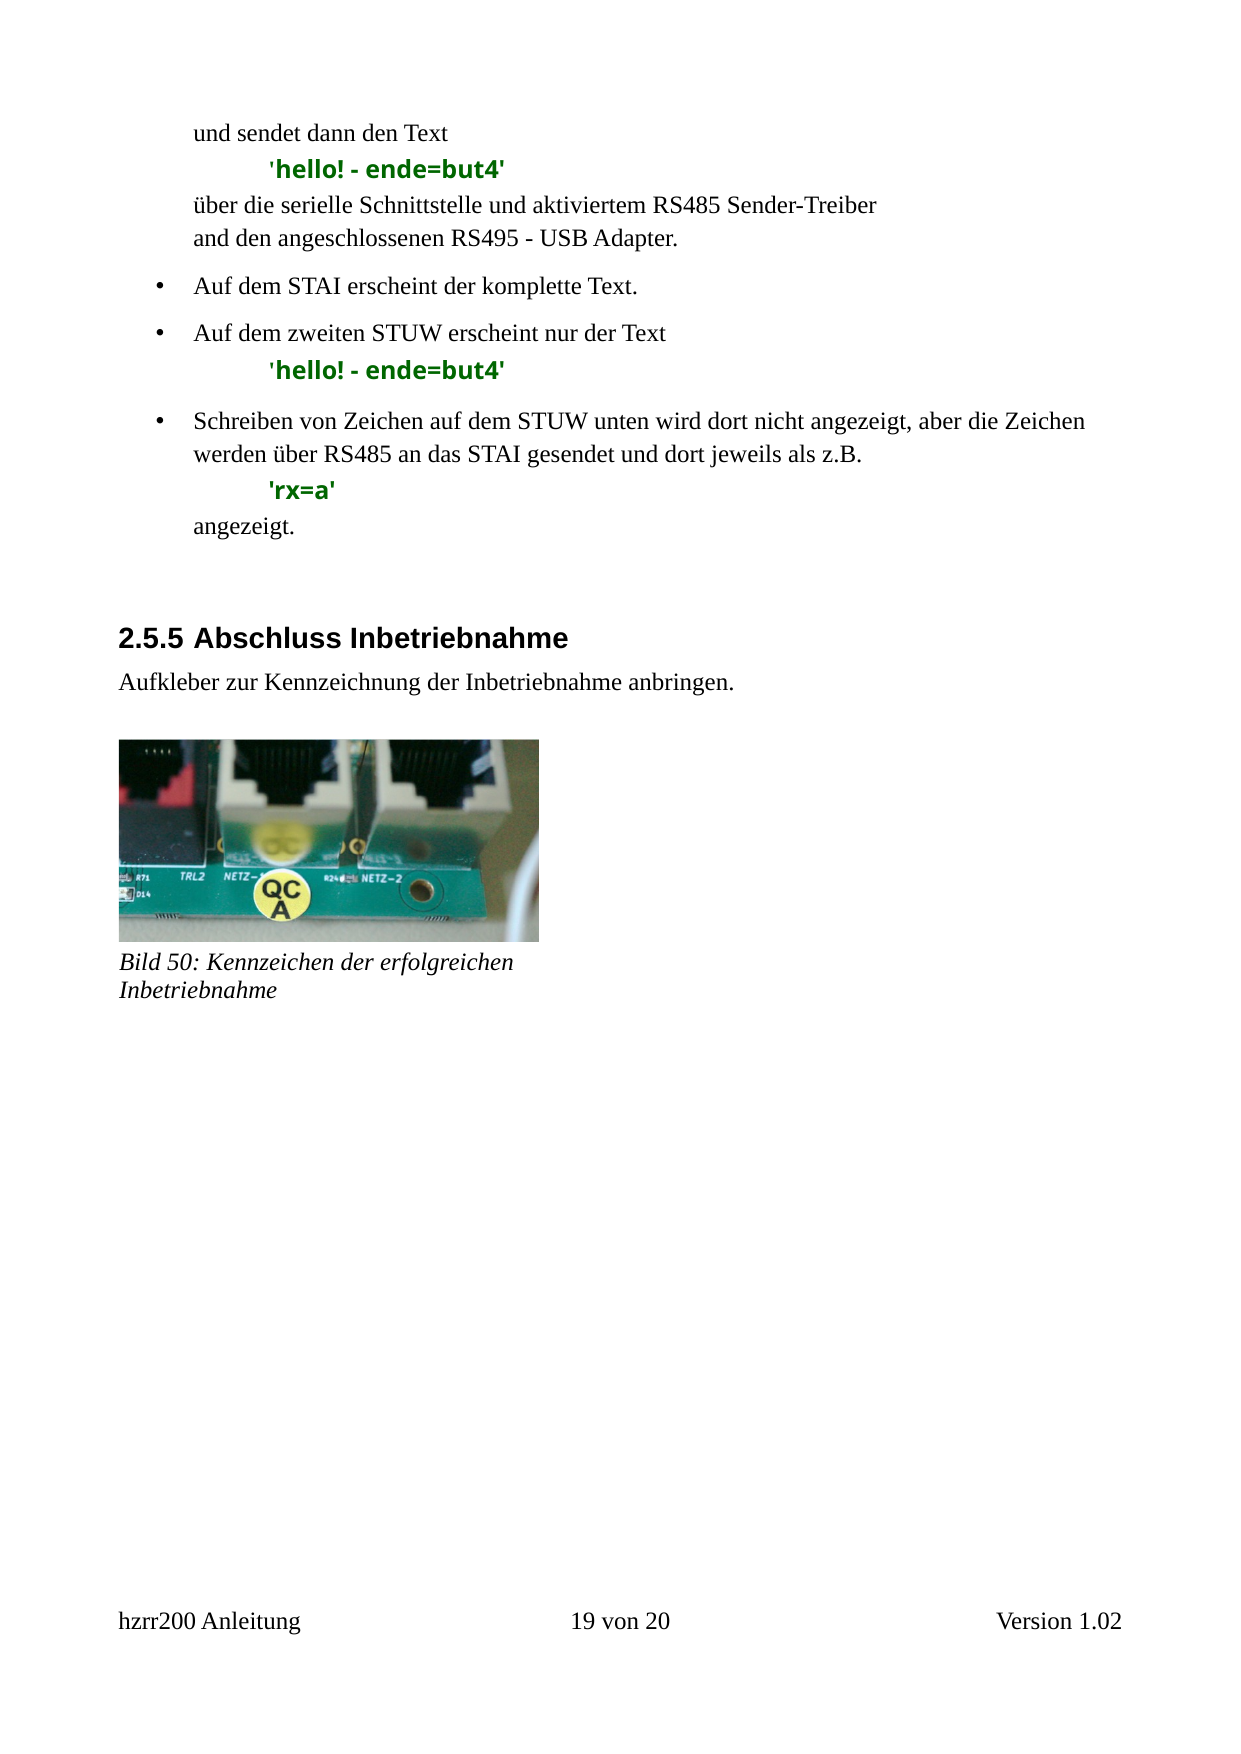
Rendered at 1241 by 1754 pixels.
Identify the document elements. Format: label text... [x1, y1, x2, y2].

text Bild 50: Kennzeichen der erfolgreichen Inbetriebnahme [119, 942, 539, 1004]
list Auf dem STAI erscheint der komplette Text. [156, 271, 1122, 300]
list und sendet dann den Text 'hello! - ende=but4' über die serielle Schnittstelle und aktiviertem RS485 Sender-Treiber and den angeschlossenen RS495 - USB Adapter. [156, 118, 1122, 252]
subtitle Abschluss Inbetriebnahme [118, 621, 1122, 655]
list Schreiben von Zeichen auf dem STUW unten wird dort nicht angezeigt, aber die Zeichen werden über RS485 an das STAI gesendet und dort jeweils als z.B. 'rx=a' angezeigt. [156, 406, 1122, 540]
list Auf dem zweiten STUW erscheint nur der Text 'hello! - ende=but4' [156, 318, 1122, 386]
text Aufkleber zur Kennzeichnung der Inbetriebnahme anbringen. [118, 667, 1122, 696]
picture [118, 739, 539, 942]
text [119, 727, 539, 739]
